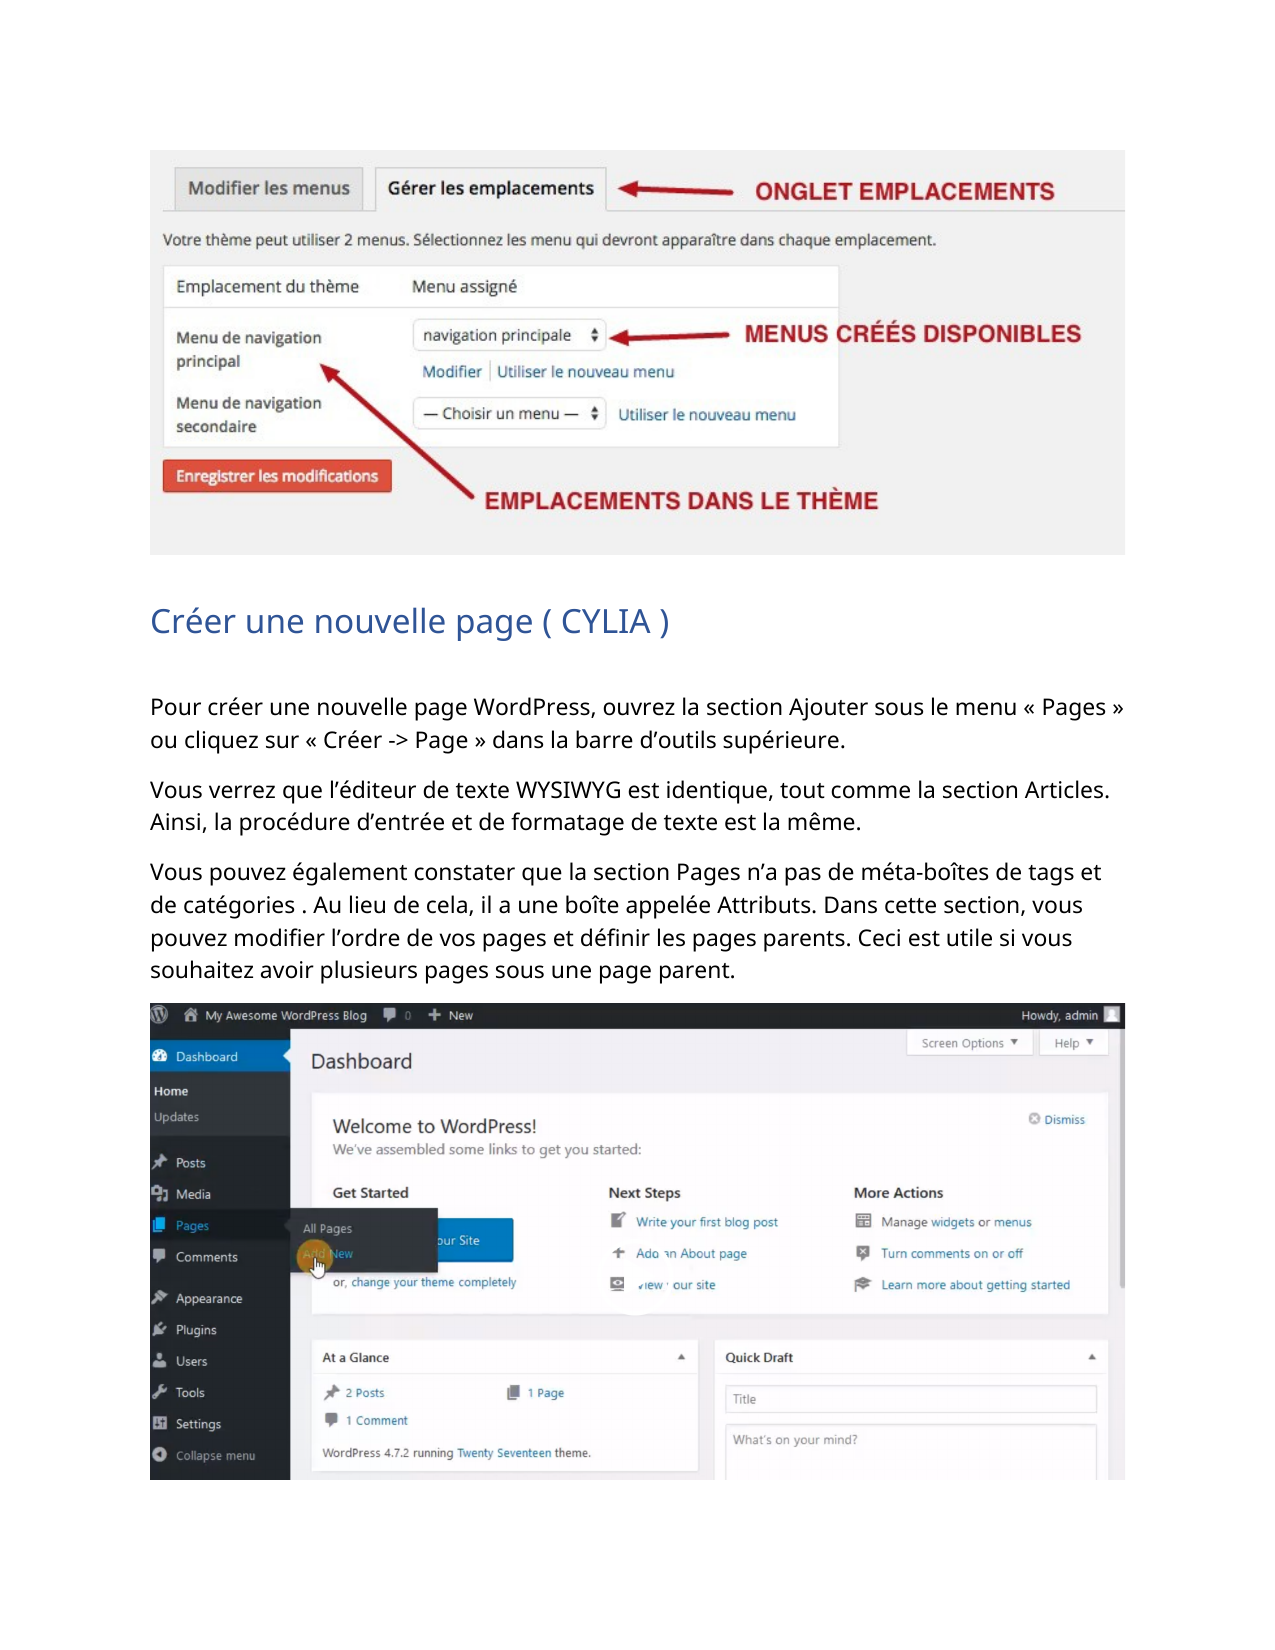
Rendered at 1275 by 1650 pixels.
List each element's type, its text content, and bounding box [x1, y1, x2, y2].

text Vous pouvez également constater que la section Pages n’a pas de méta-boîtes de tags et de catégories . Au lieu de cela, il a une boîte appelée Attributs. Dans cette section, vous pouvez modifier l’ordre de vos pages et définir les pages parents. Ceci est utile si vous souhaitez avoir plusieurs pages sous une page parent. [150, 856, 1125, 986]
text Pour créer une nouvelle page WordPress, ouvrez la section Ajouter sous le menu « Pages » ou cliquez sur « Créer -> Page » dans la barre d’outils supérieure. [150, 691, 1125, 755]
subtitle Créer une nouvelle page ( CYLIA ) [150, 598, 1125, 643]
text Vous verrez que l’éditeur de texte WYSIWYG est identique, tout comme la section Articles. Ainsi, la procédure d’entrée et de formatage de texte est la même. [150, 773, 1125, 838]
